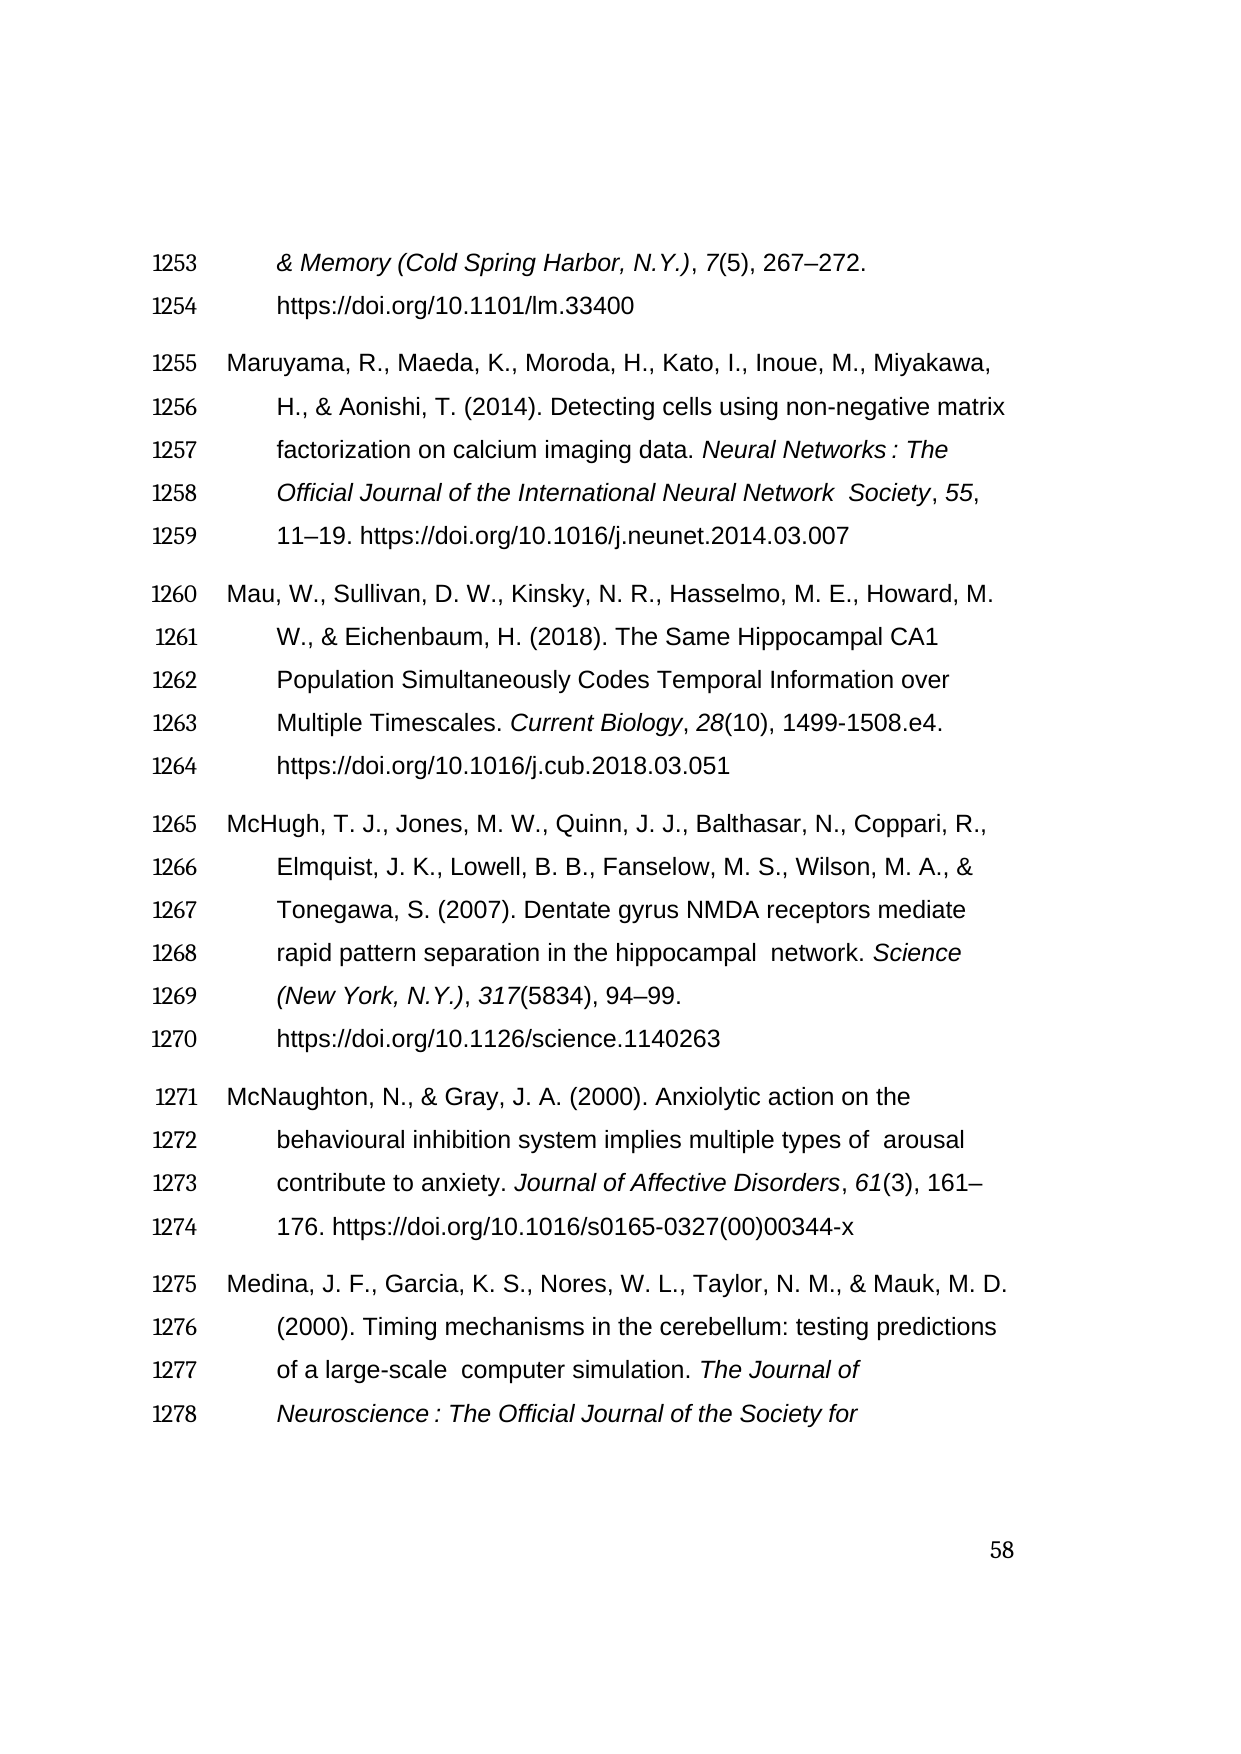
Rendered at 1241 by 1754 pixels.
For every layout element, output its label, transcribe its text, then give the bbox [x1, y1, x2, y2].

text Mau, W., Sullivan, D. W., Kinsky, N. R., Hasselmo, M. E., Howard, M. W., & Eichenbaum, H. (2018). The Same Hippocampal CA1 Population Simultaneously Codes Temporal Information over Multiple Timescales. Current Biology, 28(10), 1499-1508.e4. https://doi.org/10.1016/j.cub.2018.03.051 [226, 579, 1014, 780]
text McNaughton, N., & Gray, J. A. (2000). Anxiolytic action on the behavioural inhibition system implies multiple types of arousal contribute to anxiety. Journal of Affective Disorders, 61(3), 161–176. https://doi.org/10.1016/s0165-0327(00)00344-x [226, 1082, 1014, 1240]
text & Memory (Cold Spring Harbor, N.Y.), 7(5), 267–272. https://doi.org/10.1101/lm.33400 [226, 248, 1014, 319]
text Maruyama, R., Maeda, K., Moroda, H., Kato, I., Inoue, M., Miyakawa, H., & Aonishi, T. (2014). Detecting cells using non-negative matrix factorization on calcium imaging data. Neural Networks : The Official Journal of the International Neural Network Society, 55, 11–19. https://doi.org/10.1016/j.neunet.2014.03.007 [226, 348, 1014, 550]
text McHugh, T. J., Jones, M. W., Quinn, J. J., Balthasar, N., Coppari, R., Elmquist, J. K., Lowell, B. B., Fanselow, M. S., Wilson, M. A., & Tonegawa, S. (2007). Dentate gyrus NMDA receptors mediate rapid pattern separation in the hippocampal network. Science (New York, N.Y.), 317(5834), 94–99. https://doi.org/10.1126/science.1140263 [226, 809, 1014, 1053]
text Medina, J. F., Garcia, K. S., Nores, W. L., Taylor, N. M., & Mauk, M. D. (2000). Timing mechanisms in the cerebellum: testing predictions of a large-scale computer simulation. The Journal of Neuroscience : The Official Journal of the Society for [226, 1269, 1014, 1427]
